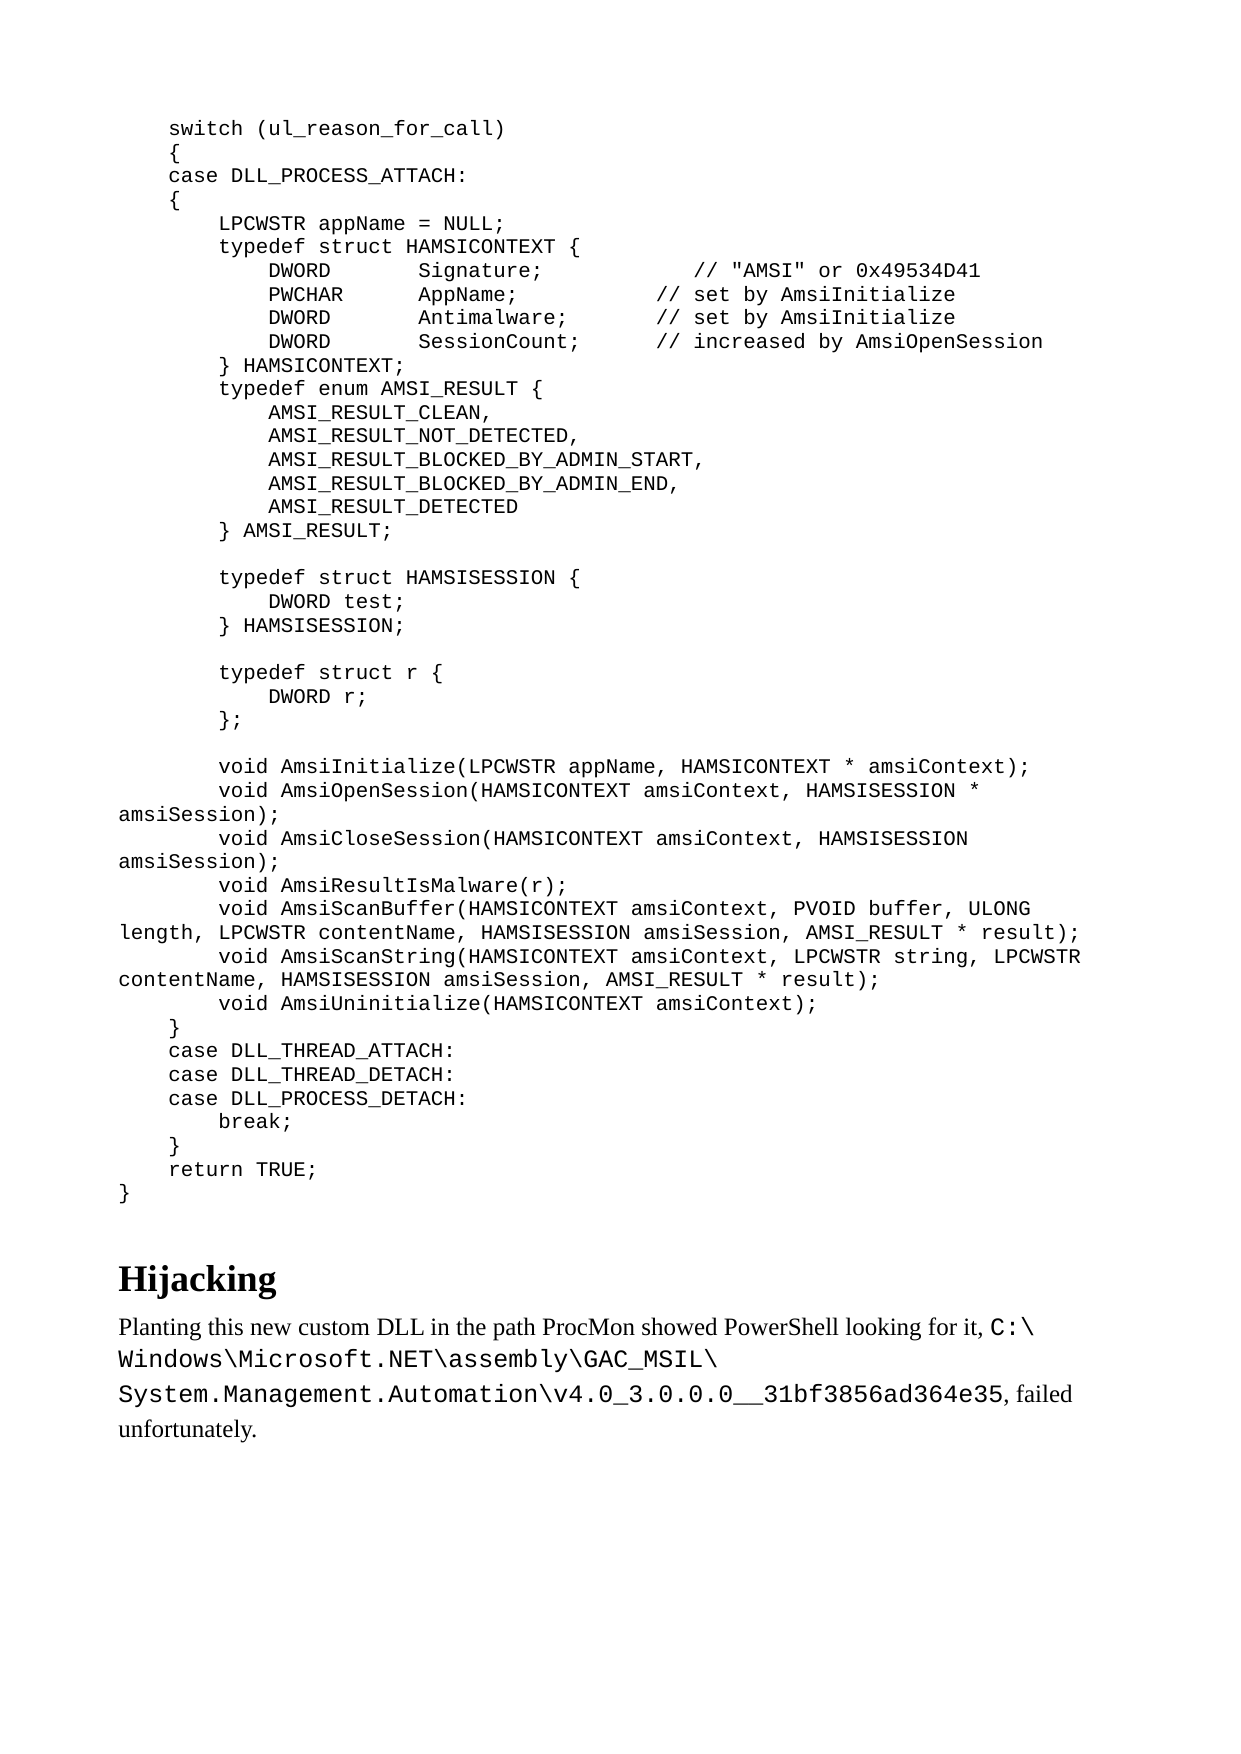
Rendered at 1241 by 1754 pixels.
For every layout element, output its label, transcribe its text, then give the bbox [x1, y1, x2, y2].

text DWORD Signature; // "AMSI" or 0x49534D41 [118, 260, 1122, 284]
text case DLL_PROCESS_ATTACH: [118, 165, 1122, 189]
text AMSI_RESULT_BLOCKED_BY_ADMIN_END, [118, 473, 1122, 496]
text typedef enum AMSI_RESULT { [118, 378, 1122, 402]
text } [118, 1135, 1122, 1158]
text break; [118, 1111, 1122, 1135]
text } AMSI_RESULT; [118, 520, 1122, 544]
text switch (ul_reason_for_call) [118, 118, 1122, 142]
text } HAMSICONTEXT; [118, 354, 1122, 378]
text } [118, 1017, 1122, 1040]
text void AmsiOpenSession(HAMSICONTEXT amsiContext, HAMSISESSION * amsiSession); [118, 780, 1122, 827]
text DWORD r; [118, 686, 1122, 709]
text }; [118, 709, 1122, 733]
text case DLL_THREAD_DETACH: [118, 1064, 1122, 1088]
text typedef struct r { [118, 662, 1122, 686]
text { [118, 142, 1122, 165]
text typedef struct HAMSICONTEXT { [118, 236, 1122, 260]
text AMSI_RESULT_BLOCKED_BY_ADMIN_START, [118, 449, 1122, 473]
text } HAMSISESSION; [118, 615, 1122, 638]
text typedef struct HAMSISESSION { [118, 567, 1122, 591]
text void AmsiUninitialize(HAMSICONTEXT amsiContext); [118, 993, 1122, 1017]
text void AmsiCloseSession(HAMSICONTEXT amsiContext, HAMSISESSION amsiSession); [118, 827, 1122, 875]
text PWCHAR AppName; // set by AmsiInitialize [118, 284, 1122, 307]
text void AmsiResultIsMalware(r); [118, 875, 1122, 898]
text DWORD Antimalware; // set by AmsiInitialize [118, 307, 1122, 331]
text { [118, 189, 1122, 213]
text } [118, 1182, 1122, 1206]
text AMSI_RESULT_CLEAN, [118, 402, 1122, 426]
text DWORD SessionCount; // increased by AmsiOpenSession [118, 331, 1122, 354]
text case DLL_PROCESS_DETACH: [118, 1088, 1122, 1111]
text DWORD test; [118, 591, 1122, 615]
text AMSI_RESULT_NOT_DETECTED, [118, 426, 1122, 449]
text case DLL_THREAD_ATTACH: [118, 1040, 1122, 1064]
text LPCWSTR appName = NULL; [118, 213, 1122, 236]
text return TRUE; [118, 1158, 1122, 1182]
text Planting this new custom DLL in the path ProcMon showed PowerShell looking for it, C:\Windows\Microsoft.NET\assembly\GAC_MSIL\System.Management.Automation\v4.0_3.0.0.0__31bf3856ad364e35, failed unfortunately. [118, 1312, 1122, 1443]
text void AmsiInitialize(LPCWSTR appName, HAMSICONTEXT * amsiContext); [118, 757, 1122, 780]
text void AmsiScanBuffer(HAMSICONTEXT amsiContext, PVOID buffer, ULONG length, LPCWSTR contentName, HAMSISESSION amsiSession, AMSI_RESULT * result); [118, 898, 1122, 946]
subtitle Hijacking [118, 1256, 1122, 1299]
text AMSI_RESULT_DETECTED [118, 496, 1122, 520]
text void AmsiScanString(HAMSICONTEXT amsiContext, LPCWSTR string, LPCWSTR contentName, HAMSISESSION amsiSession, AMSI_RESULT * result); [118, 946, 1122, 993]
